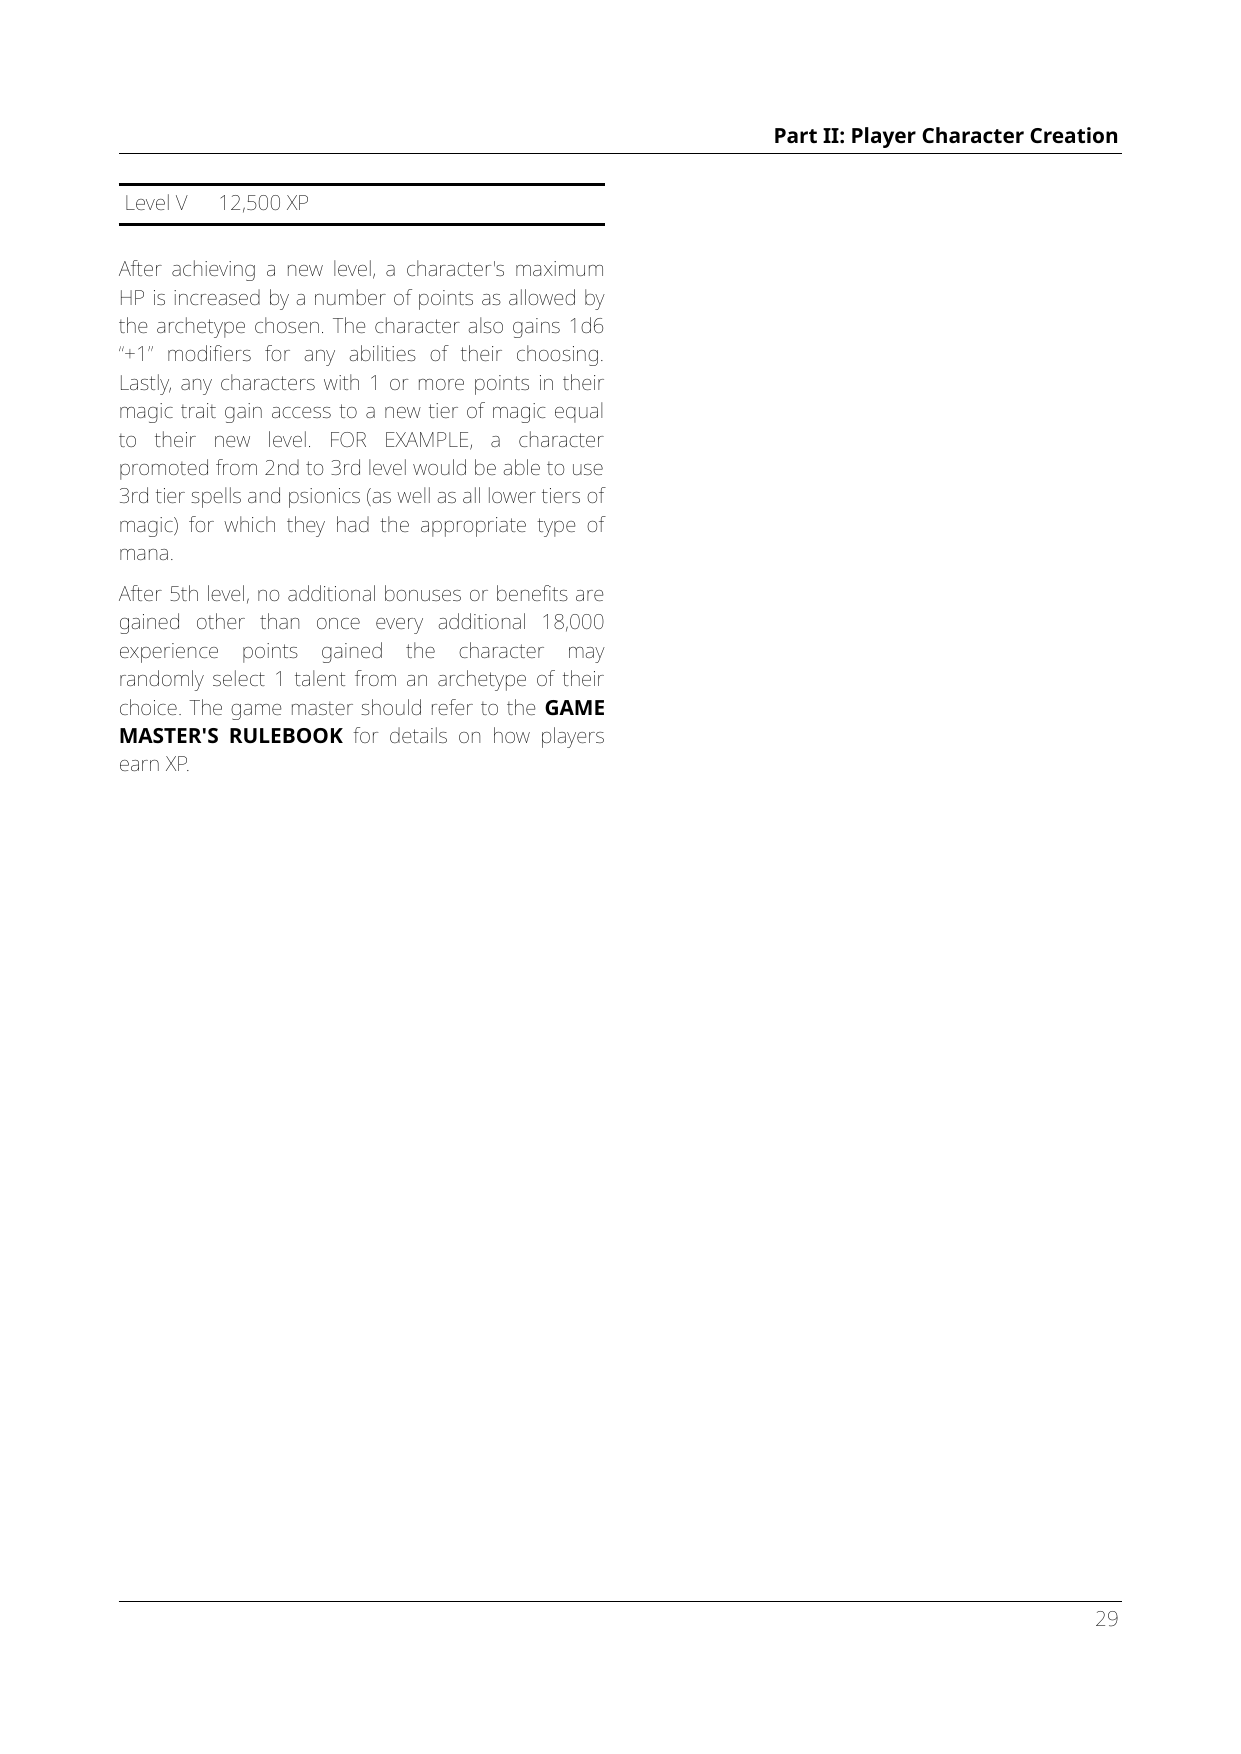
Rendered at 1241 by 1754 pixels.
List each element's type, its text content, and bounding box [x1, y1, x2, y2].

text After 5th level, no additional bonuses or benefits are gained other than once every additional 18,000 experience points gained the character may randomly select 1 talent from an archetype of their choice. The game master should refer to the GAME MASTER'S RULEBOOK for details on how players earn XP. [118, 579, 605, 778]
table_cell 12,500 XP [212, 186, 604, 223]
table_cell Level V [119, 186, 212, 223]
text After achieving a new level, a character's maximum HP is increased by a number of points as allowed by the archetype chosen. The character also gains 1d6 “+1” modifiers for any abilities of their choosing. Lastly, any characters with 1 or more points in their magic trait gain access to a new tier of magic equal to their new level. FOR EXAMPLE, a character promoted from 2nd to 3rd level would be able to use 3rd tier spells and psionics (as well as all lower tiers of magic) for which they had the appropriate type of mana. [118, 226, 605, 567]
